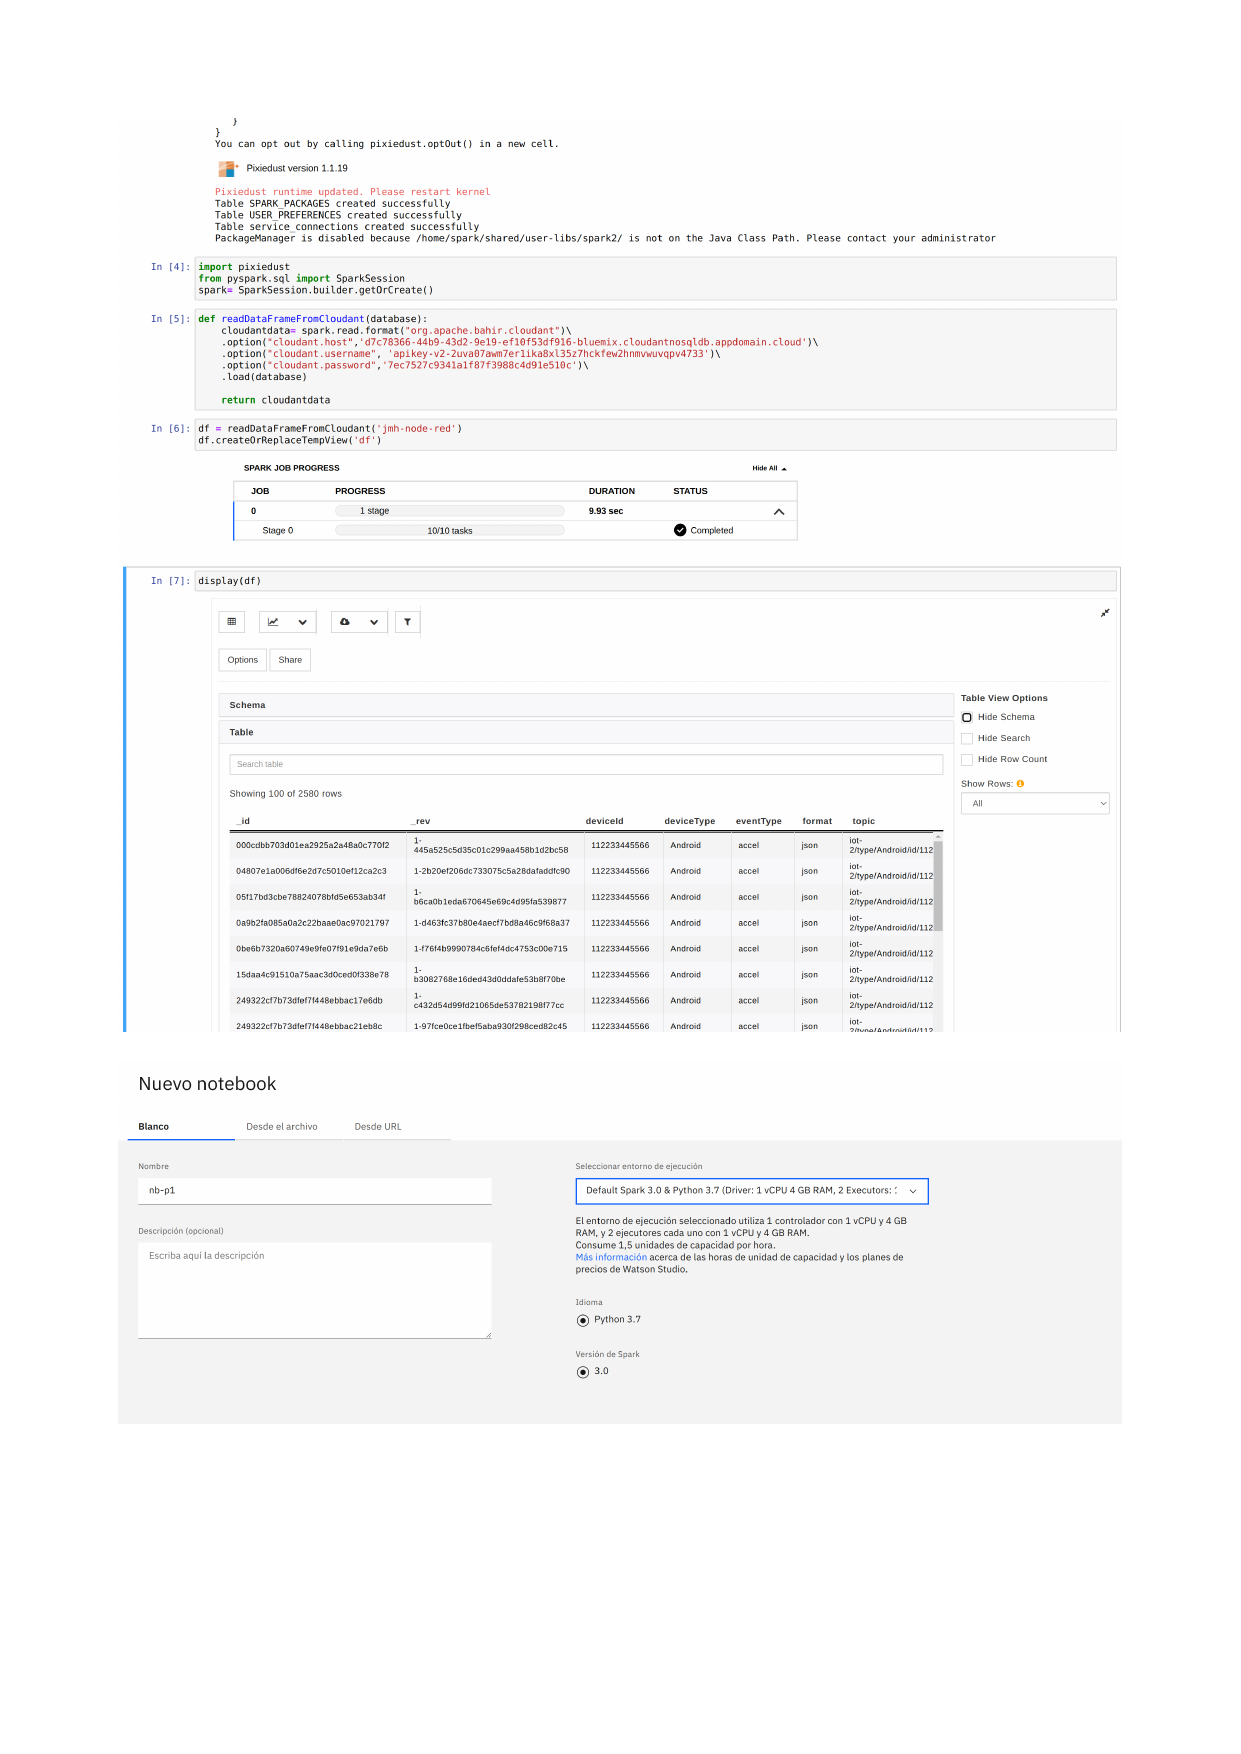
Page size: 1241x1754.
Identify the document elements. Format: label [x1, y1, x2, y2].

picture [118, 118, 1123, 1032]
picture [118, 1060, 1123, 1424]
